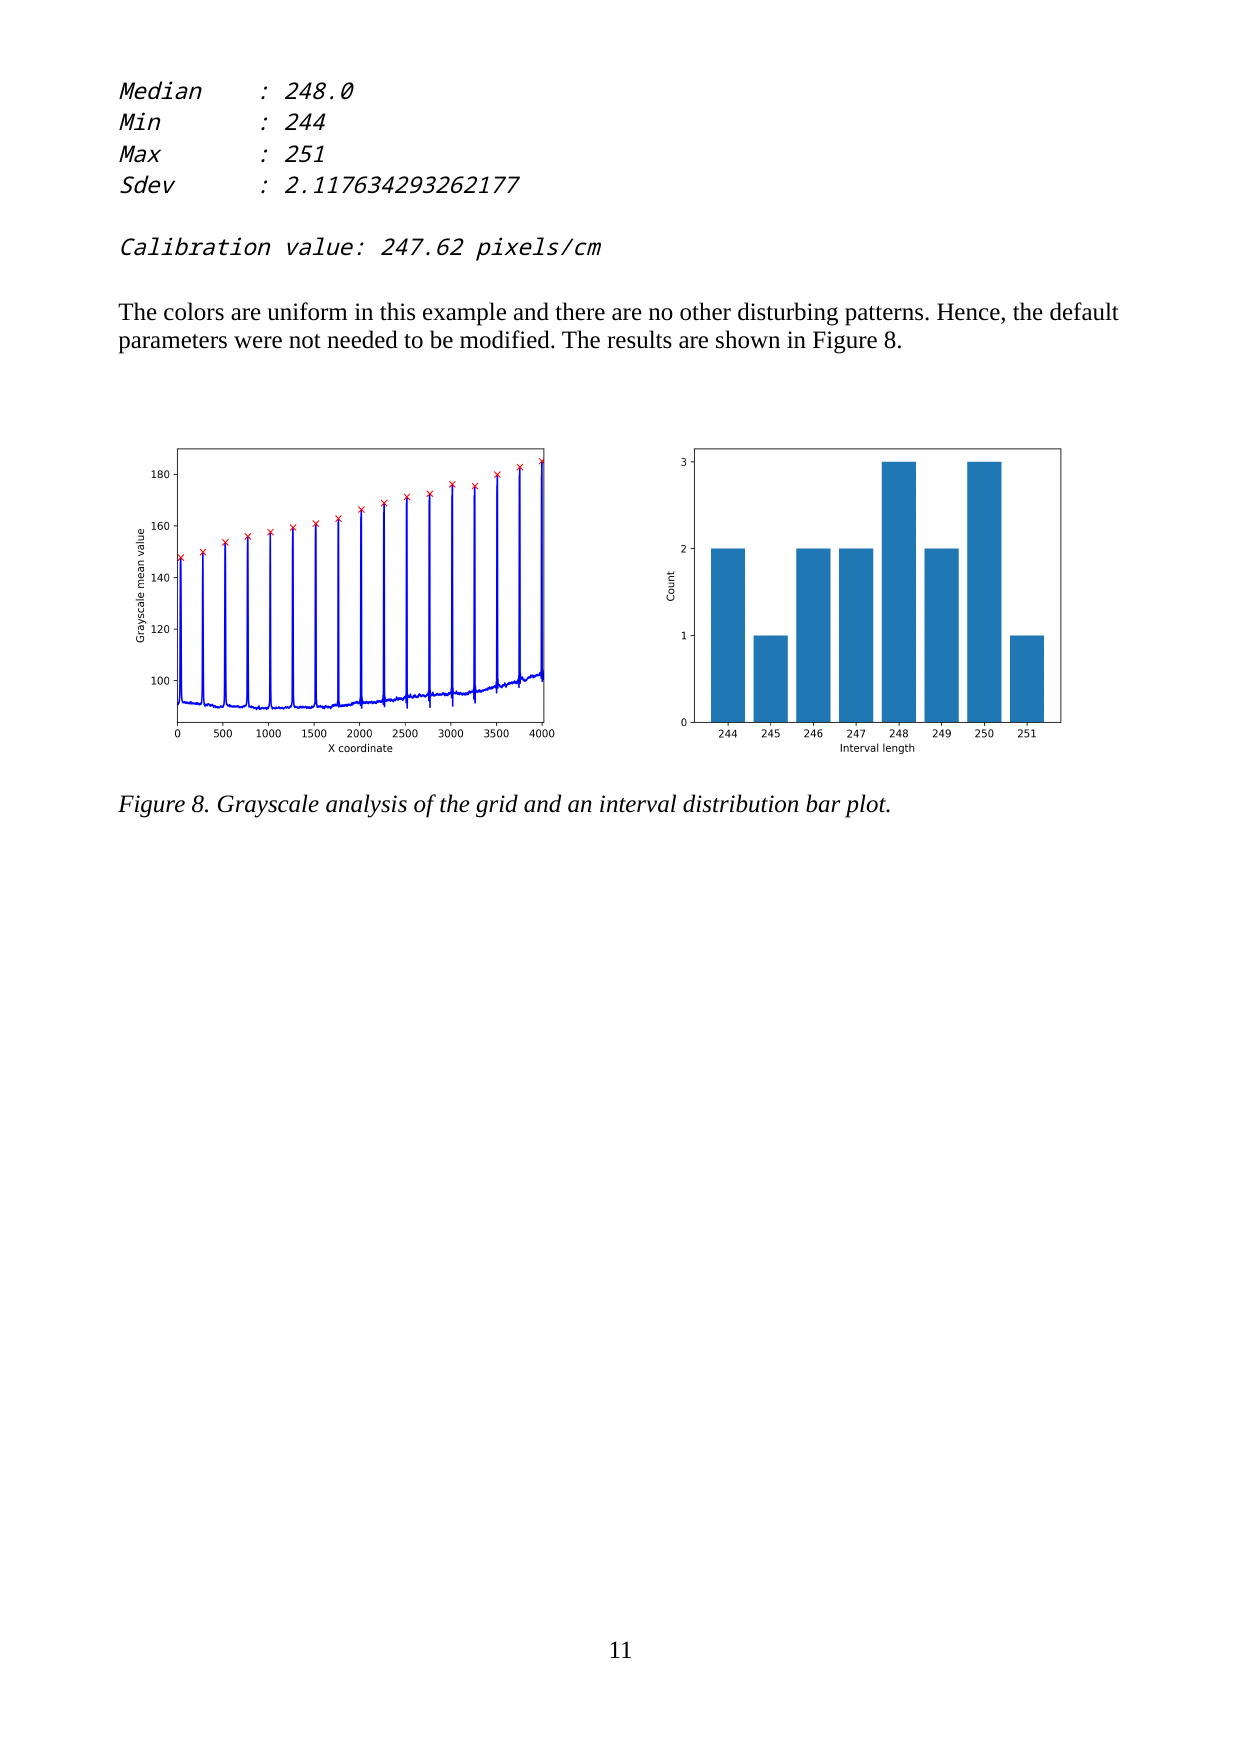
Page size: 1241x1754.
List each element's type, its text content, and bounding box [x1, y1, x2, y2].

text The colors are uniform in this example and there are no other disturbing patterns. Hence, the default parameters were not needed to be modified. The results are shown in Figure 8. [118, 297, 1122, 354]
text Median : 248.0 Min : 244 Max : 251 Sdev : 2.117634293262177 Calibration value: 247.62 pixels/cm [118, 75, 1122, 262]
text Figure 8. Grayscale analysis of the grid and an interval distribution bar plot. [118, 789, 1122, 818]
picture [118, 406, 591, 761]
picture [635, 406, 1108, 761]
